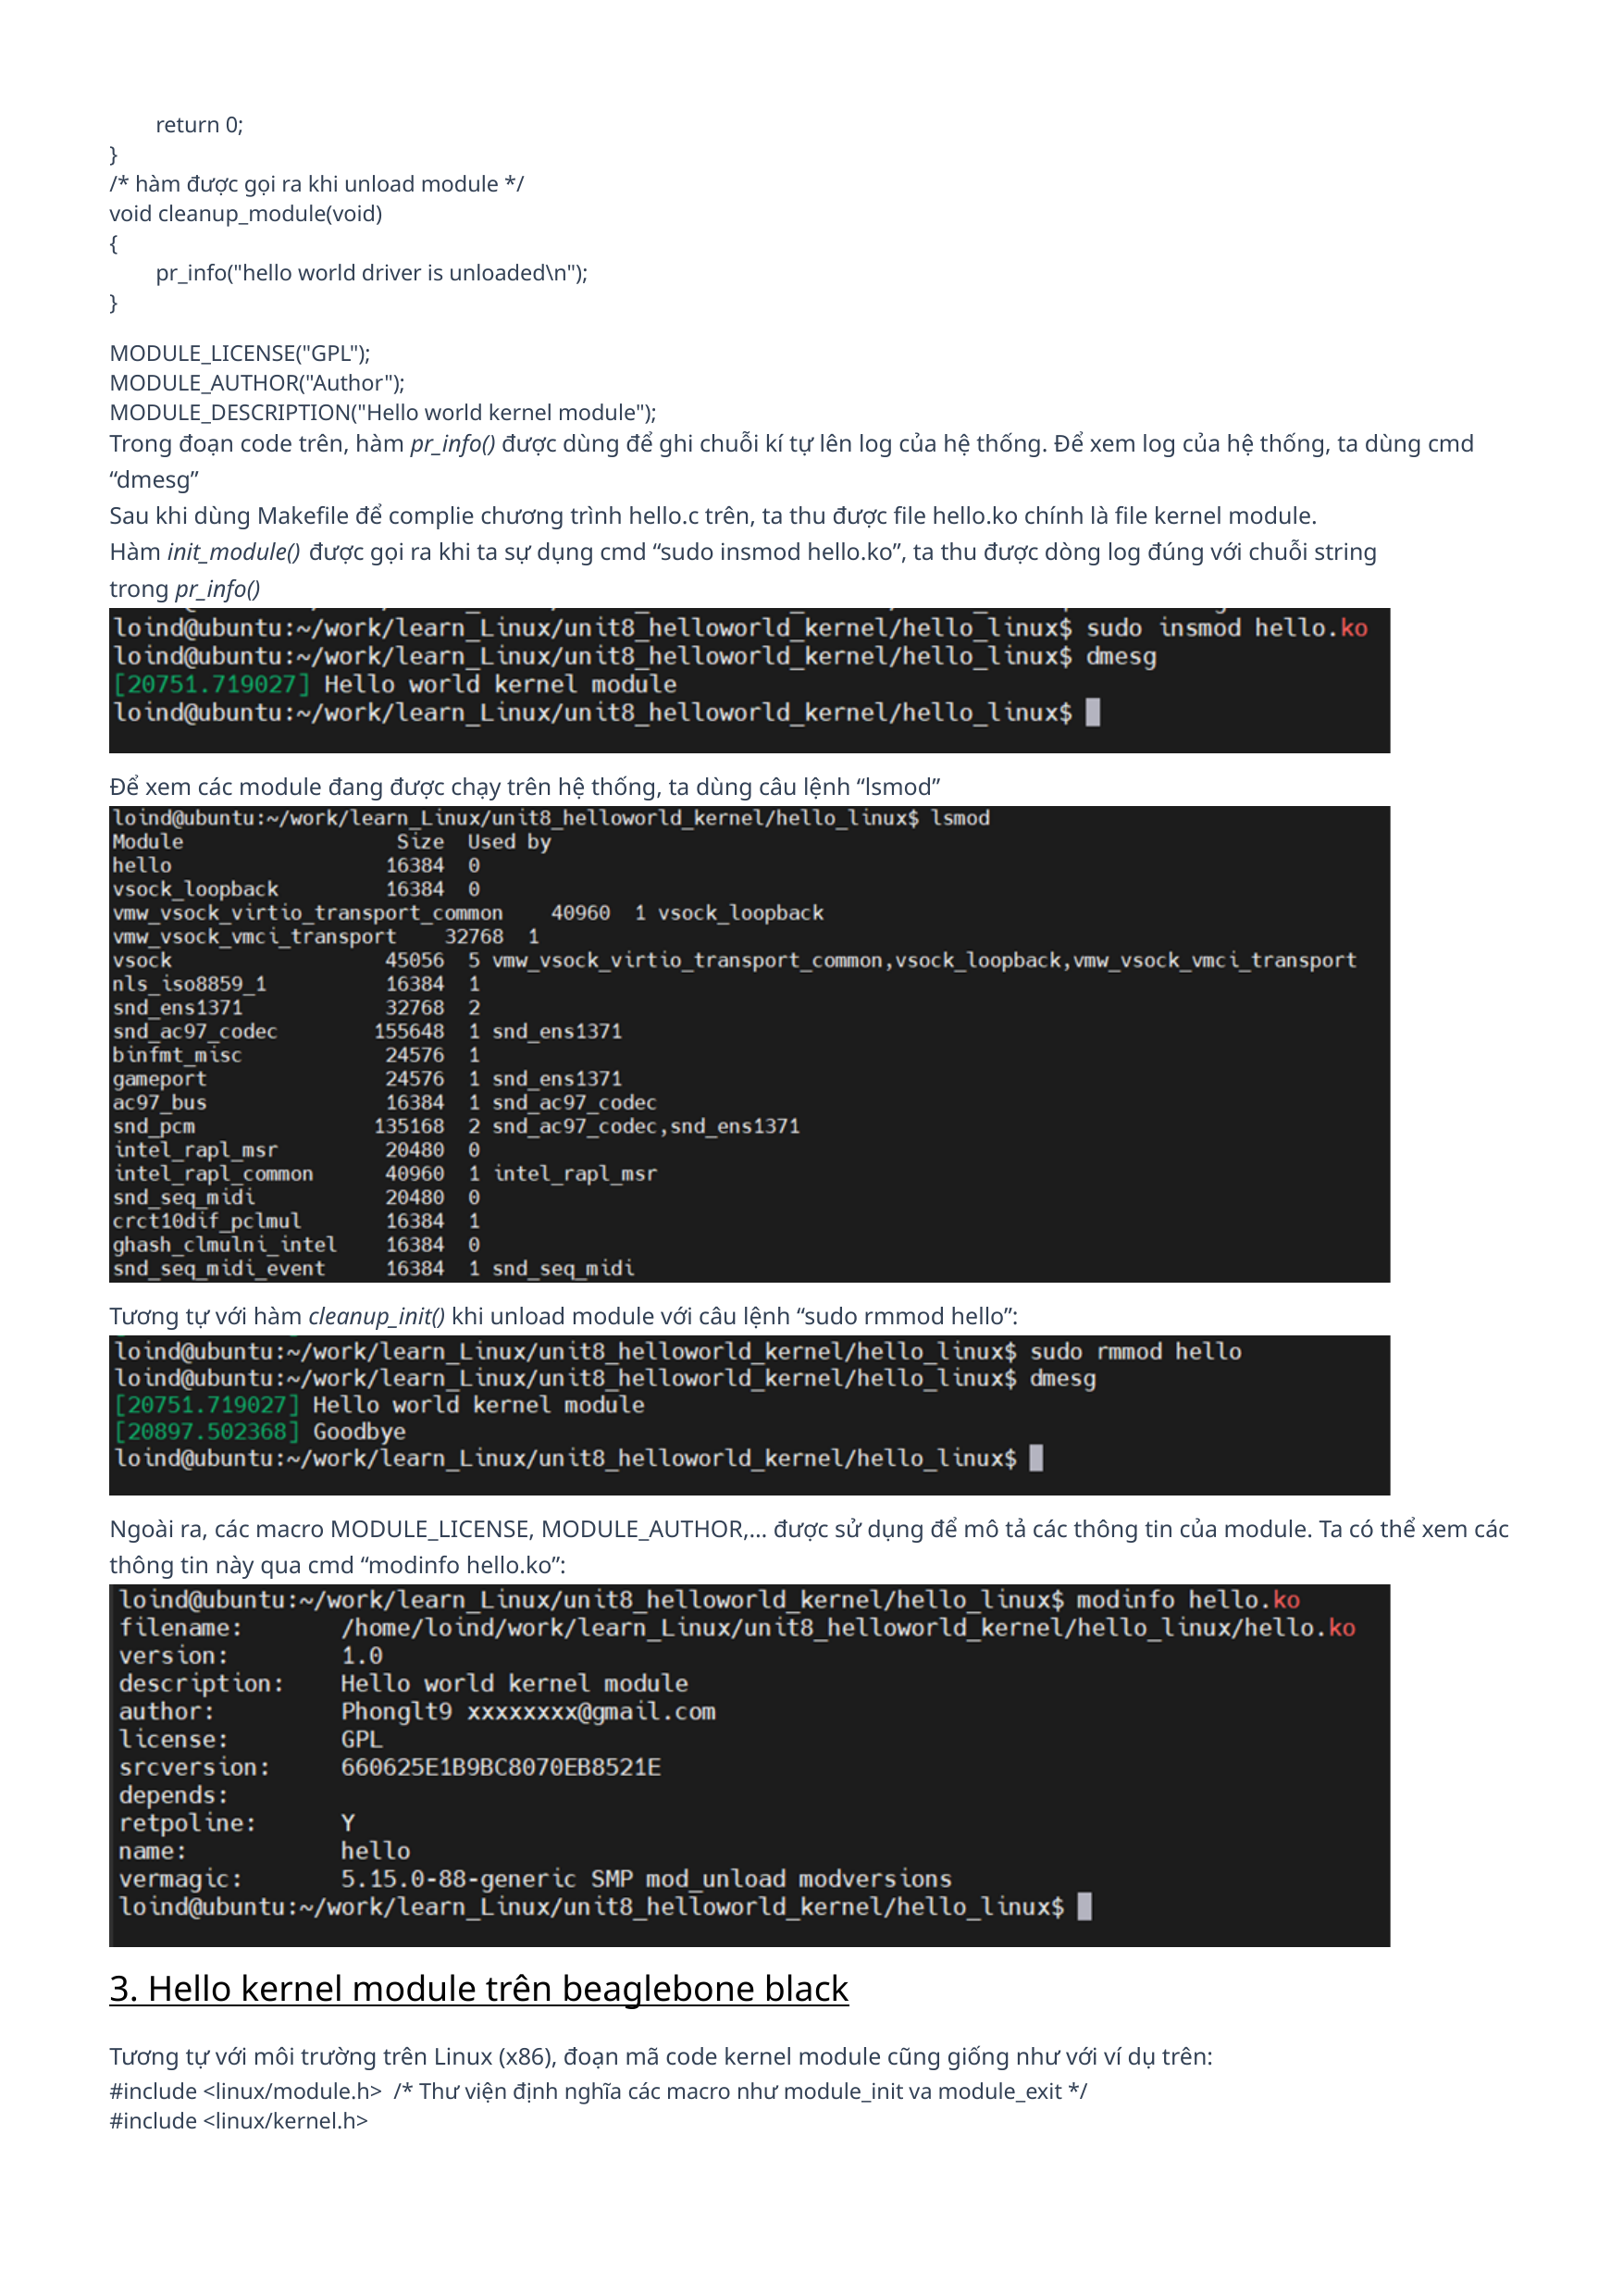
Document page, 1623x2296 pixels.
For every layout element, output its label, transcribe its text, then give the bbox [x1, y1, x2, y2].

text { [109, 228, 1514, 257]
text Trong đoạn code trên, hàm pr_info() được dùng để ghi chuỗi kí tự lên log của hệ thống. Để xem log của hệ thống, ta dùng cmd “dmesg” [109, 428, 1514, 495]
text } [109, 287, 1514, 316]
text #include <linux/kernel.h> [109, 2106, 1514, 2136]
text Tương tự với hàm cleanup_init() khi unload module với câu lệnh “sudo rmmod hello”: [109, 1299, 1514, 1332]
text } [109, 139, 1514, 168]
picture [109, 806, 1391, 1283]
text /* hàm được gọi ra khi unload module */ [109, 168, 1514, 198]
text Sau khi dùng Makefile để complie chương trình hello.c trên, ta thu được file hello.ko chính là file kernel module. [109, 500, 1514, 531]
subtitle 3. Hello kernel module trên beaglebone black [109, 1964, 1514, 2011]
picture [109, 608, 1391, 753]
text Ngoài ra, các macro MODULE_LICENSE, MODULE_AUTHOR,… được sử dụng để mô tả các thông tin của module. Ta có thể xem các thông tin này qua cmd “modinfo hello.ko”: [109, 1512, 1514, 1581]
text MODULE_DESCRIPTION("Hello world kernel module"); [109, 397, 1514, 428]
picture [109, 1335, 1391, 1496]
text #include <linux/module.h> /* Thư viện định nghĩa các macro như module_init va module_exit */ [109, 2077, 1514, 2106]
text void cleanup_module(void) [109, 198, 1514, 228]
text Hàm init_module() được gọi ra khi ta sự dụng cmd “sudo insmod hello.ko”, ta thu được dòng log đúng với chuỗi string trong pr_info() [109, 536, 1514, 603]
text MODULE_LICENSE("GPL"); [109, 339, 1514, 368]
text MODULE_AUTHOR("Author"); [109, 368, 1514, 397]
text pr_info("hello world driver is unloaded\n"); [109, 257, 1514, 287]
text Để xem các module đang được chạy trên hệ thống, ta dùng câu lệnh “lsmod” [109, 770, 1514, 802]
text return 0; [109, 109, 1514, 139]
picture [109, 1584, 1391, 1947]
text Tương tự với môi trường trên Linux (x86), đoạn mã code kernel module cũng giống như với ví dụ trên: [109, 2040, 1514, 2072]
